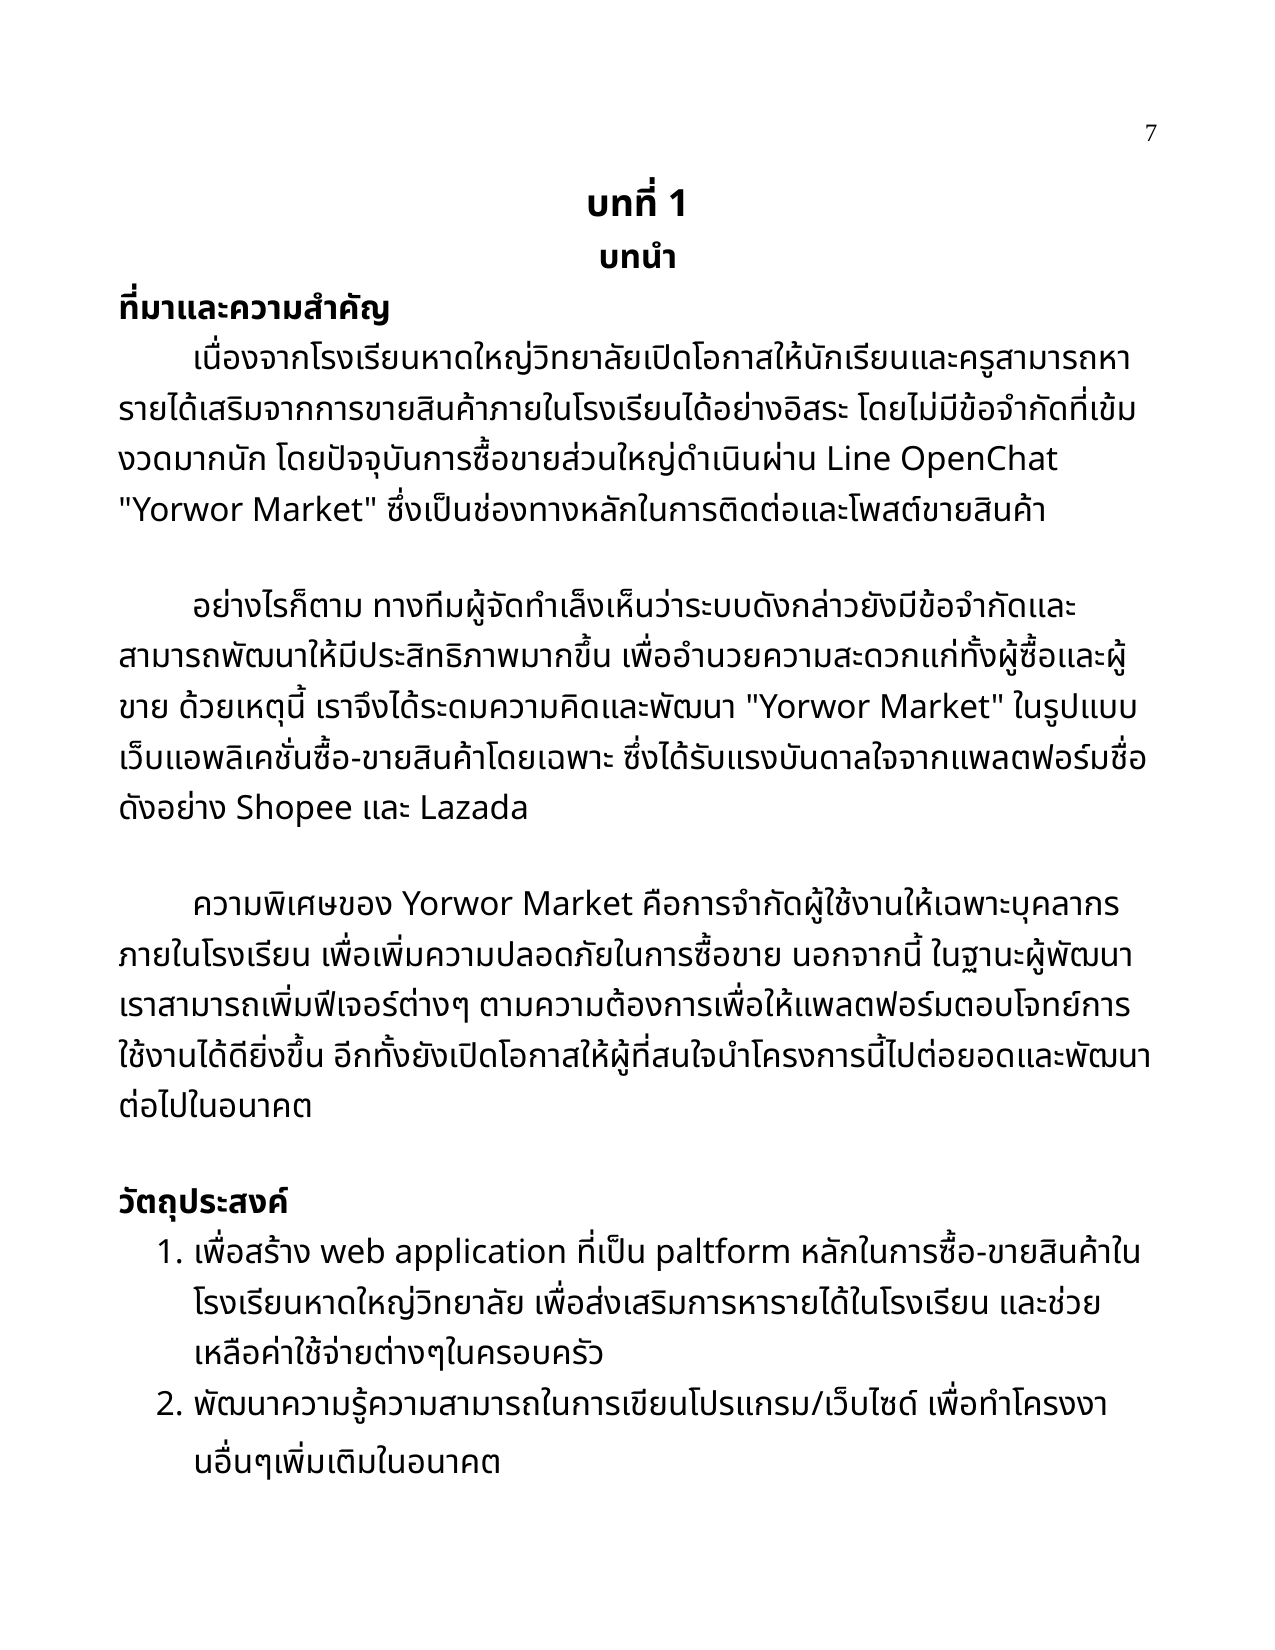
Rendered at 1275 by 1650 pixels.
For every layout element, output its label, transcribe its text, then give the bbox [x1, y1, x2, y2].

text วัตถุประสงค์ [118, 1178, 1157, 1228]
text อย่างไรก็ตาม ทางทีมผู้จัดทำเล็งเห็นว่าระบบดังกล่าวยังมีข้อจำกัดและสามารถพัฒนาให้มีประสิทธิภาพมากขึ้น เพื่ออำนวยความสะดวกแก่ทั้งผู้ซื้อและผู้ขาย ด้วยเหตุนี้ เราจึงได้ระดมความคิดและพัฒนา "Yorwor Market" ในรูปแบบเว็บแอพลิเคชั่นซื้อ-ขายสินค้าโดยเฉพาะ ซึ่งได้รับแรงบันดาลใจจากแพลตฟอร์มชื่อดังอย่าง Shopee และ Lazada [118, 582, 1157, 835]
text ความพิเศษของ Yorwor Market คือการจำกัดผู้ใช้งานให้เฉพาะบุคลากรภายในโรงเรียน เพื่อเพิ่มความปลอดภัยในการซื้อขาย นอกจากนี้ ในฐานะผู้พัฒนา เราสามารถเพิ่มฟีเจอร์ต่างๆ ตามความต้องการเพื่อให้แพลตฟอร์มตอบโจทย์การใช้งานได้ดียิ่งขึ้น อีกทั้งยังเปิดโอกาสให้ผู้ที่สนใจนำโครงการนี้ไปต่อยอดและพัฒนาต่อไปในอนาคต [118, 880, 1157, 1132]
list พัฒนาความรู้ความสามารถในการเขียนโปรแกรม/เว็บไซด์ เพื่อทำโครงงานอื่นๆเพิ่มเติมในอนาคต [156, 1380, 1157, 1488]
list เพื่อสร้าง web application ที่เป็น paltform หลักในการซื้อ-ขายสินค้าในโรงเรียนหาดใหญ่วิทยาลัย เพื่อส่งเสริมการหารายได้ในโรงเรียน และช่วยเหลือค่าใช้จ่ายต่างๆในครอบครัว [156, 1228, 1157, 1380]
text บทที่ 1 [118, 176, 1157, 233]
text บทนำ [118, 233, 1157, 284]
text เนื่องจากโรงเรียนหาดใหญ่วิทยาลัยเปิดโอกาสให้นักเรียนและครูสามารถหารายได้เสริมจากการขายสินค้าภายในโรงเรียนได้อย่างอิสระ โดยไม่มีข้อจำกัดที่เข้มงวดมากนัก โดยปัจจุบันการซื้อขายส่วนใหญ่ดำเนินผ่าน Line OpenChat "Yorwor Market" ซึ่งเป็นช่องทางหลักในการติดต่อและโพสต์ขายสินค้า [118, 334, 1157, 536]
text ที่มาและความสำคัญ [118, 284, 1157, 334]
